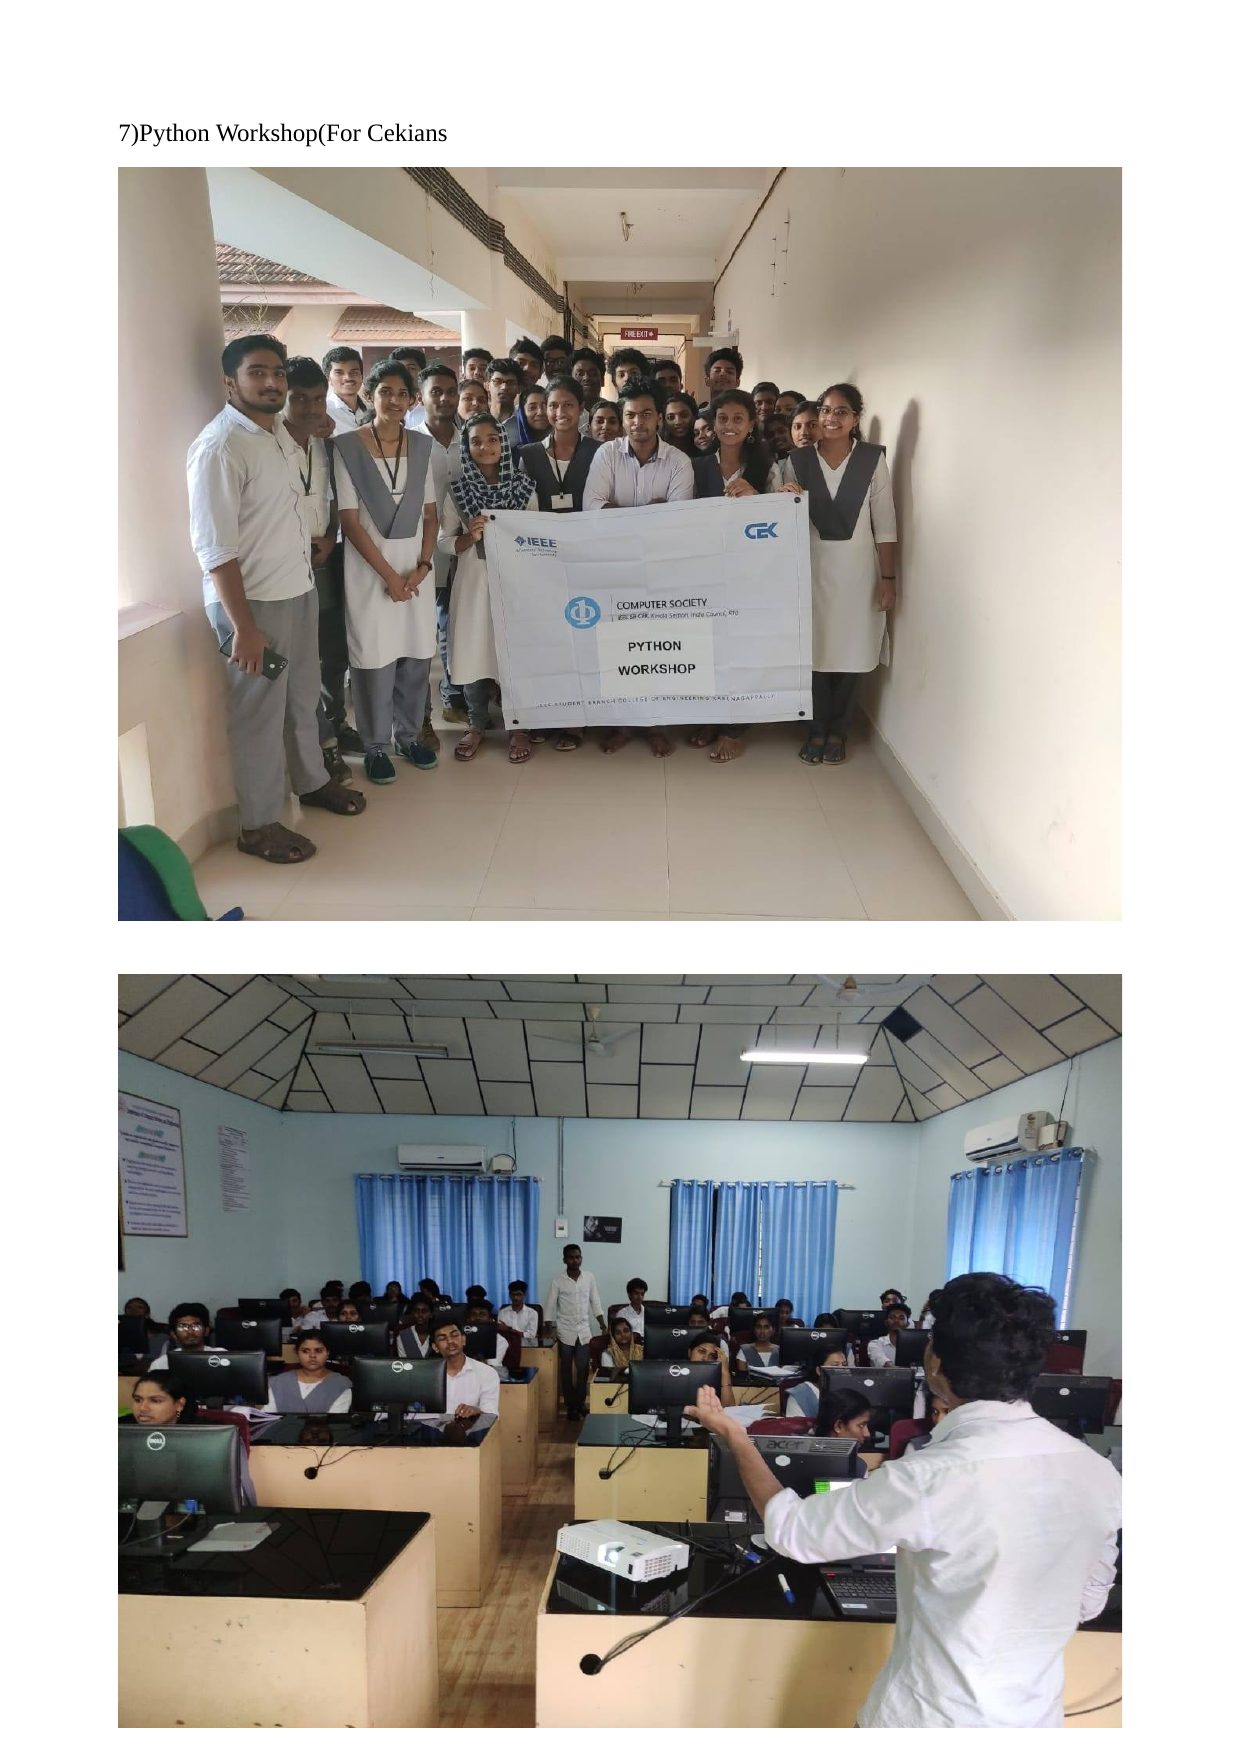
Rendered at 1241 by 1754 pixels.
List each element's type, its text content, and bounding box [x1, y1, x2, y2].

text 7)Python Workshop(For Cekians [118, 118, 1122, 147]
picture [118, 974, 1123, 1728]
picture [118, 167, 1123, 921]
